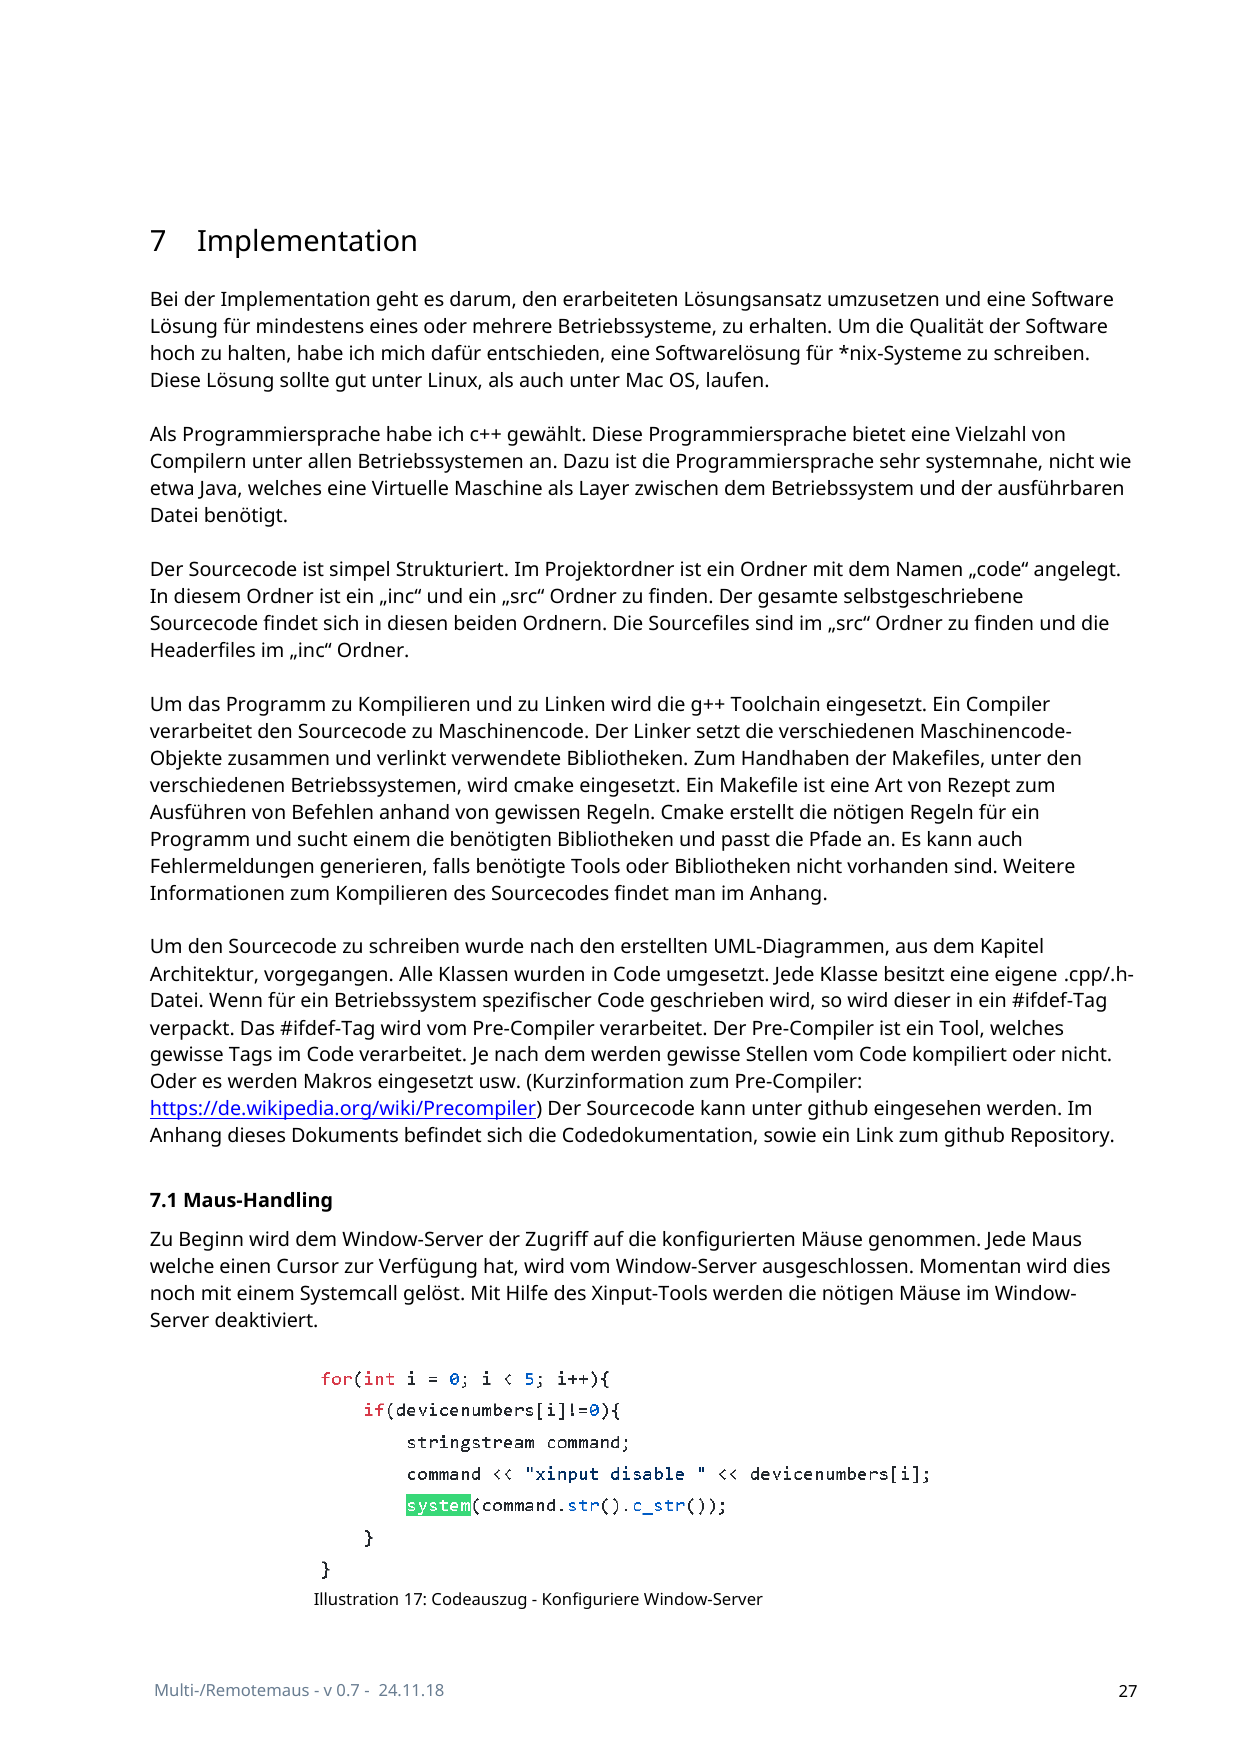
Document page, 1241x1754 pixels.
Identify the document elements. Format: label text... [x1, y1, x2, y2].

text Um den Sourcecode zu schreiben wurde nach den erstellten UML-Diagrammen, aus dem Kapitel Architektur, vorgegangen. Alle Klassen wurden in Code umgesetzt. Jede Klasse besitzt eine eigene .cpp/.h-Datei. Wenn für ein Betriebssystem spezifischer Code geschrieben wird, so wird dieser in ein #ifdef-Tag verpackt. Das #ifdef-Tag wird vom Pre-Compiler verarbeitet. Der Pre-Compiler ist ein Tool, welches gewisse Tags im Code verarbeitet. Je nach dem werden gewisse Stellen vom Code kompiliert oder nicht. Oder es werden Makros eingesetzt usw. (Kurzinformation zum Pre-Compiler: https://de.wikipedia.org/wiki/Precompiler) Der Sourcecode kann unter github eingesehen werden. Im Anhang dieses Dokuments befindet sich die Codedokumentation, sowie ein Link zum github Repository. [149, 933, 1136, 1149]
subtitle Implementation [149, 221, 1136, 260]
text Der Sourcecode ist simpel Strukturiert. Im Projektordner ist ein Ordner mit dem Namen „code“ angelegt. In diesem Ordner ist ein „inc“ und ein „src“ Ordner zu finden. Der gesamte selbstgeschriebene Sourcecode findet sich in diesen beiden Ordnern. Die Sourcefiles sind im „src“ Ordner zu finden und die Headerfiles im „inc“ Ordner. [149, 555, 1136, 663]
text Bei der Implementation geht es darum, den erarbeiteten Lösungsansatz umzusetzen und eine Software Lösung für mindestens eines oder mehrere Betriebssysteme, zu erhalten. Um die Qualität der Software hoch zu halten, habe ich mich dafür entschieden, eine Softwarelösung für *nix-Systeme zu schreiben. Diese Lösung sollte gut unter Linux, als auch unter Mac OS, laufen. [149, 285, 1136, 393]
text Als Programmiersprache habe ich c++ gewählt. Diese Programmiersprache bietet eine Vielzahl von Compilern unter allen Betriebssystemen an. Dazu ist die Programmiersprache sehr systemnahe, nicht wie etwa Java, welches eine Virtuelle Maschine als Layer zwischen dem Betriebssystem und der ausführbaren Datei benötigt. [149, 420, 1136, 528]
text Zu Beginn wird dem Window-Server der Zugriff auf die konfigurierten Mäuse genommen. Jede Maus welche einen Cursor zur Verfügung hat, wird vom Window-Server ausgeschlossen. Momentan wird dies noch mit einem Systemcall gelöst. Mit Hilfe des Xinput-Tools werden die nötigen Mäuse im Window-Server deaktiviert. [149, 1226, 1136, 1333]
picture [313, 1360, 972, 1588]
text Illustration : Codeauszug - Konfiguriere Window-Server [313, 1588, 972, 1610]
text Um das Programm zu Kompilieren und zu Linken wird die g++ Toolchain eingesetzt. Ein Compiler verarbeitet den Sourcecode zu Maschinencode. Der Linker setzt die verschiedenen Maschinencode-Objekte zusammen und verlinkt verwendete Bibliotheken. Zum Handhaben der Makefiles, unter den verschiedenen Betriebssystemen, wird cmake eingesetzt. Ein Makefile ist eine Art von Rezept zum Ausführen von Befehlen anhand von gewissen Regeln. Cmake erstellt die nötigen Regeln für ein Programm und sucht einem die benötigten Bibliotheken und passt die Pfade an. Es kann auch Fehlermeldungen generieren, falls benötigte Tools oder Bibliotheken nicht vorhanden sind. Weitere Informationen zum Kompilieren des Sourcecodes findet man im Anhang. [149, 690, 1136, 906]
subtitle Maus-Handling [149, 1186, 1136, 1213]
